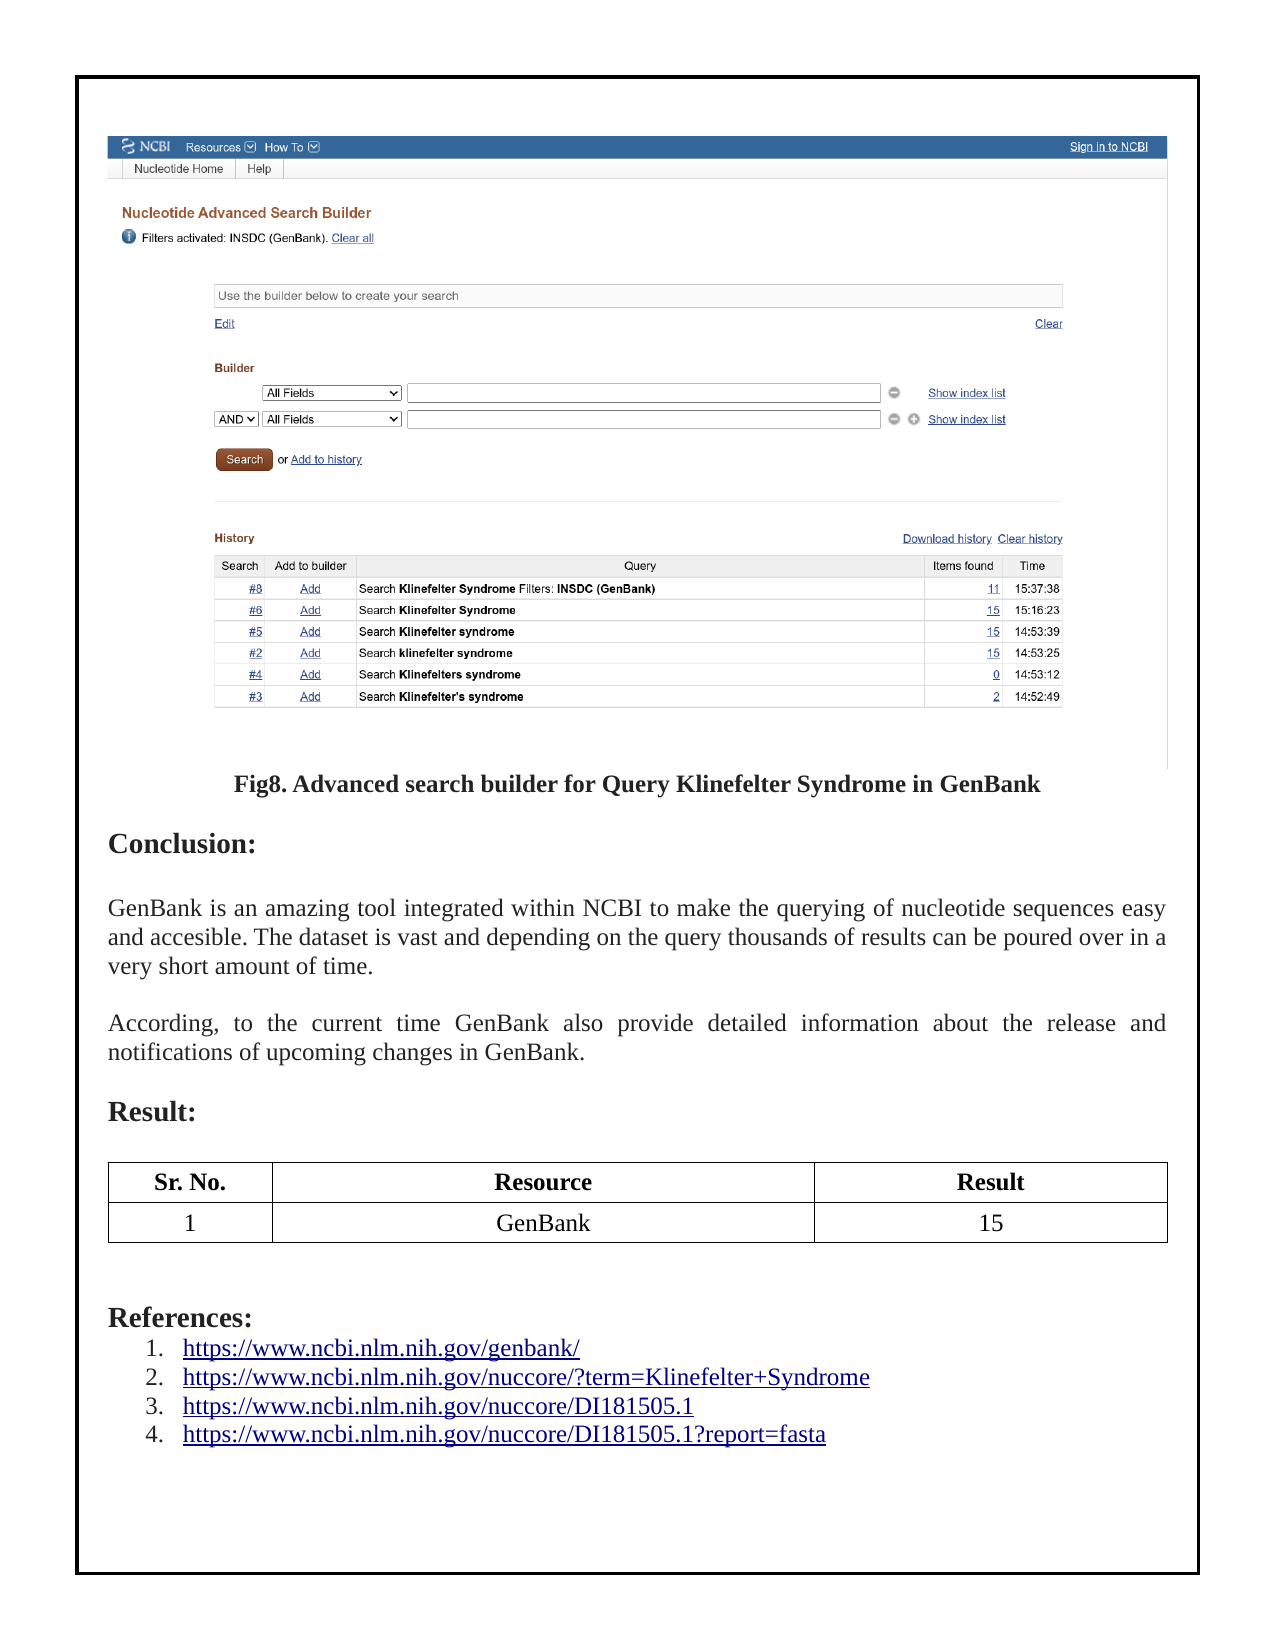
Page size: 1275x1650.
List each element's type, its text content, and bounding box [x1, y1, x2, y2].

list https://www.ncbi.nlm.nih.gov/nuccore/DI181505.1 [145, 1391, 1167, 1419]
text GenBank is an amazing tool integrated within NCBI to make the querying of nucleotide sequences easy and accesible. The dataset is vast and depending on the query thousands of results can be poured over in a very short amount of time. [108, 893, 1167, 979]
table_header Resource [273, 1163, 814, 1202]
table_cell GenBank [273, 1203, 814, 1242]
picture [107, 136, 1168, 769]
text According, to the current time GenBank also provide detailed information about the release and notifications of upcoming changes in GenBank. [108, 1008, 1167, 1066]
text Conclusion: [108, 826, 1167, 860]
list https://www.ncbi.nlm.nih.gov/nuccore/?term=Klinefelter+Syndrome [145, 1362, 1167, 1391]
table_header Sr. No. [109, 1163, 272, 1202]
table_header Result [815, 1163, 1167, 1202]
list https://www.ncbi.nlm.nih.gov/genbank/ [145, 1333, 1167, 1362]
table_cell 1 [109, 1203, 272, 1242]
text References: [108, 1300, 1167, 1333]
list https://www.ncbi.nlm.nih.gov/nuccore/DI181505.1?report=fasta [145, 1419, 1167, 1448]
table_cell 15 [815, 1203, 1167, 1242]
text Result: [108, 1094, 1167, 1128]
text Fig8. Advanced search builder for Query Klinefelter Syndrome in GenBank [108, 769, 1167, 797]
